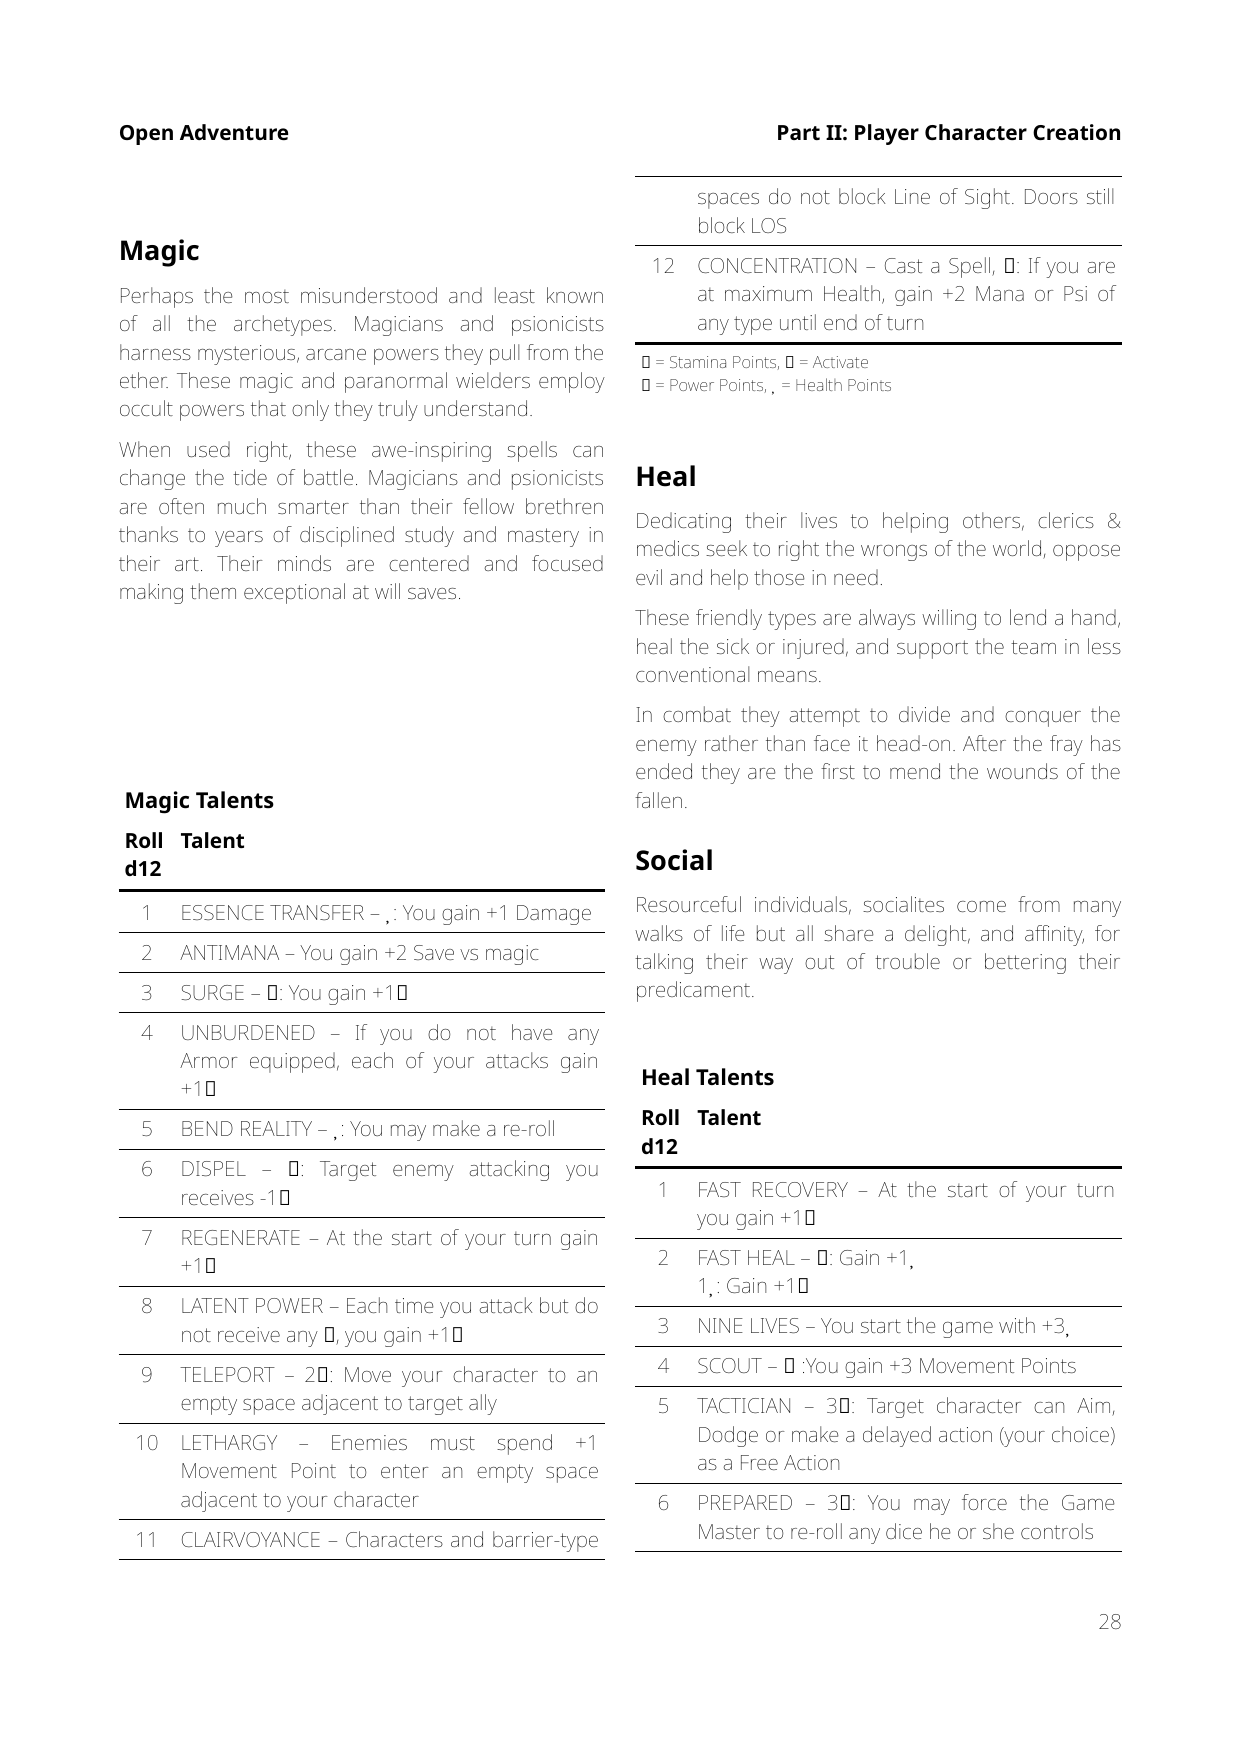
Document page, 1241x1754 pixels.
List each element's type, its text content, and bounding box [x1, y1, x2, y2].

table_cell 6 [119, 1150, 175, 1217]
text Perhaps the most misunderstood and least known of all the archetypes. Magicians and psionicists harness mysterious, arcane powers they pull from the ether. These magic and paranormal wielders employ occult powers that only they truly understand. [118, 281, 605, 423]
table_header Magic Talents [119, 779, 605, 820]
table_cell  = Stamina Points,  = Activate  = Power Points,  = Health Points [635, 345, 1122, 402]
table_cell [635, 177, 691, 245]
text Resourceful individuals, socialites come from many walks of life but all share a delight, and affinity, for talking their way out of trouble or bettering their predicament. [635, 890, 1122, 1004]
table_cell 2 [635, 1239, 691, 1306]
table_cell SCOUT –  :You gain +3 Movement Points [691, 1347, 1122, 1386]
table_cell Talent [175, 820, 605, 889]
text When used right, these awe-inspiring spells can change the tide of battle. Magicians and psionicists are often much smarter than their fellow brethren thanks to years of disciplined study and mastery in their art. Their minds are centered and focused making them exceptional at will saves. [118, 435, 605, 606]
table_cell 3 [119, 973, 175, 1012]
table_cell 5 [119, 1110, 175, 1149]
table_cell UNBURDENED – If you do not have any Armor equipped, each of your attacks gain +1 [175, 1013, 605, 1109]
table_cell CLAIRVOYANCE – Characters and barrier-type [175, 1520, 605, 1559]
table_cell TELEPORT – 2: Move your character to an empty space adjacent to target ally [175, 1355, 605, 1422]
text In combat they attempt to divide and conquer the enemy rather than face it head-on. After the fray has ended they are the first to mend the wounds of the fallen. [635, 701, 1122, 814]
table_cell 6 [635, 1484, 691, 1551]
table_cell 8 [119, 1287, 175, 1354]
table_cell 3 [635, 1307, 691, 1346]
table_cell SURGE – : You gain +1 [175, 973, 605, 1012]
text Magic [118, 232, 605, 269]
table_cell NINE LIVES – You start the game with +3 [691, 1307, 1122, 1346]
table_cell TACTICIAN – 3: Target character can Aim, Dodge or make a delayed action (your choice) as a Free Action [691, 1387, 1122, 1483]
table_cell 1 [635, 1169, 691, 1237]
table_cell 7 [119, 1218, 175, 1286]
table_cell 11 [119, 1520, 175, 1559]
table_cell FAST HEAL – : Gain +1 1: Gain +1 [691, 1239, 1122, 1306]
table_cell Talent [691, 1098, 1122, 1166]
table_cell 9 [119, 1355, 175, 1422]
text Dedicating their lives to helping others, clerics & medics seek to right the wrongs of the world, oppose evil and help those in need. [635, 506, 1122, 591]
table_cell 5 [635, 1387, 691, 1483]
table_cell LETHARGY – Enemies must spend +1 Movement Point to enter an empty space adjacent to your character [175, 1424, 605, 1519]
table_cell CONCENTRATION – Cast a Spell, : If you are at maximum Health, gain +2 Mana or Psi of any type until end of turn [691, 246, 1122, 342]
table_cell 4 [635, 1347, 691, 1386]
text These friendly types are always willing to lend a hand, heal the sick or injured, and support the team in less conventional means. [635, 603, 1122, 689]
table_cell ESSENCE TRANSFER – : You gain +1 Damage [175, 892, 605, 932]
table_cell 12 [635, 246, 691, 342]
table_cell Roll d12 [635, 1098, 691, 1166]
text Heal [635, 457, 1122, 494]
table_cell BEND REALITY – : You may make a re-roll [175, 1110, 605, 1149]
table_cell 2 [119, 933, 175, 972]
table_cell spaces do not block Line of Sight. Doors still block LOS [691, 177, 1122, 245]
table_header Heal Talents [635, 1056, 1122, 1098]
table_cell Roll d12 [119, 820, 175, 889]
table_cell ANTIMANA – You gain +2 Save vs magic [175, 933, 605, 972]
table_cell 4 [119, 1013, 175, 1109]
table_cell REGENERATE – At the start of your turn gain +1 [175, 1218, 605, 1286]
table_cell 1 [119, 892, 175, 932]
table_cell DISPEL – : Target enemy attacking you receives -1 [175, 1150, 605, 1217]
table_cell LATENT POWER – Each time you attack but do not receive any , you gain +1 [175, 1287, 605, 1354]
table_cell PREPARED – 3: You may force the Game Master to re-roll any dice he or she controls [691, 1484, 1122, 1551]
table_cell 10 [119, 1424, 175, 1519]
table_cell FAST RECOVERY – At the start of your turn you gain +1 [691, 1169, 1122, 1237]
text Social [635, 841, 1122, 878]
